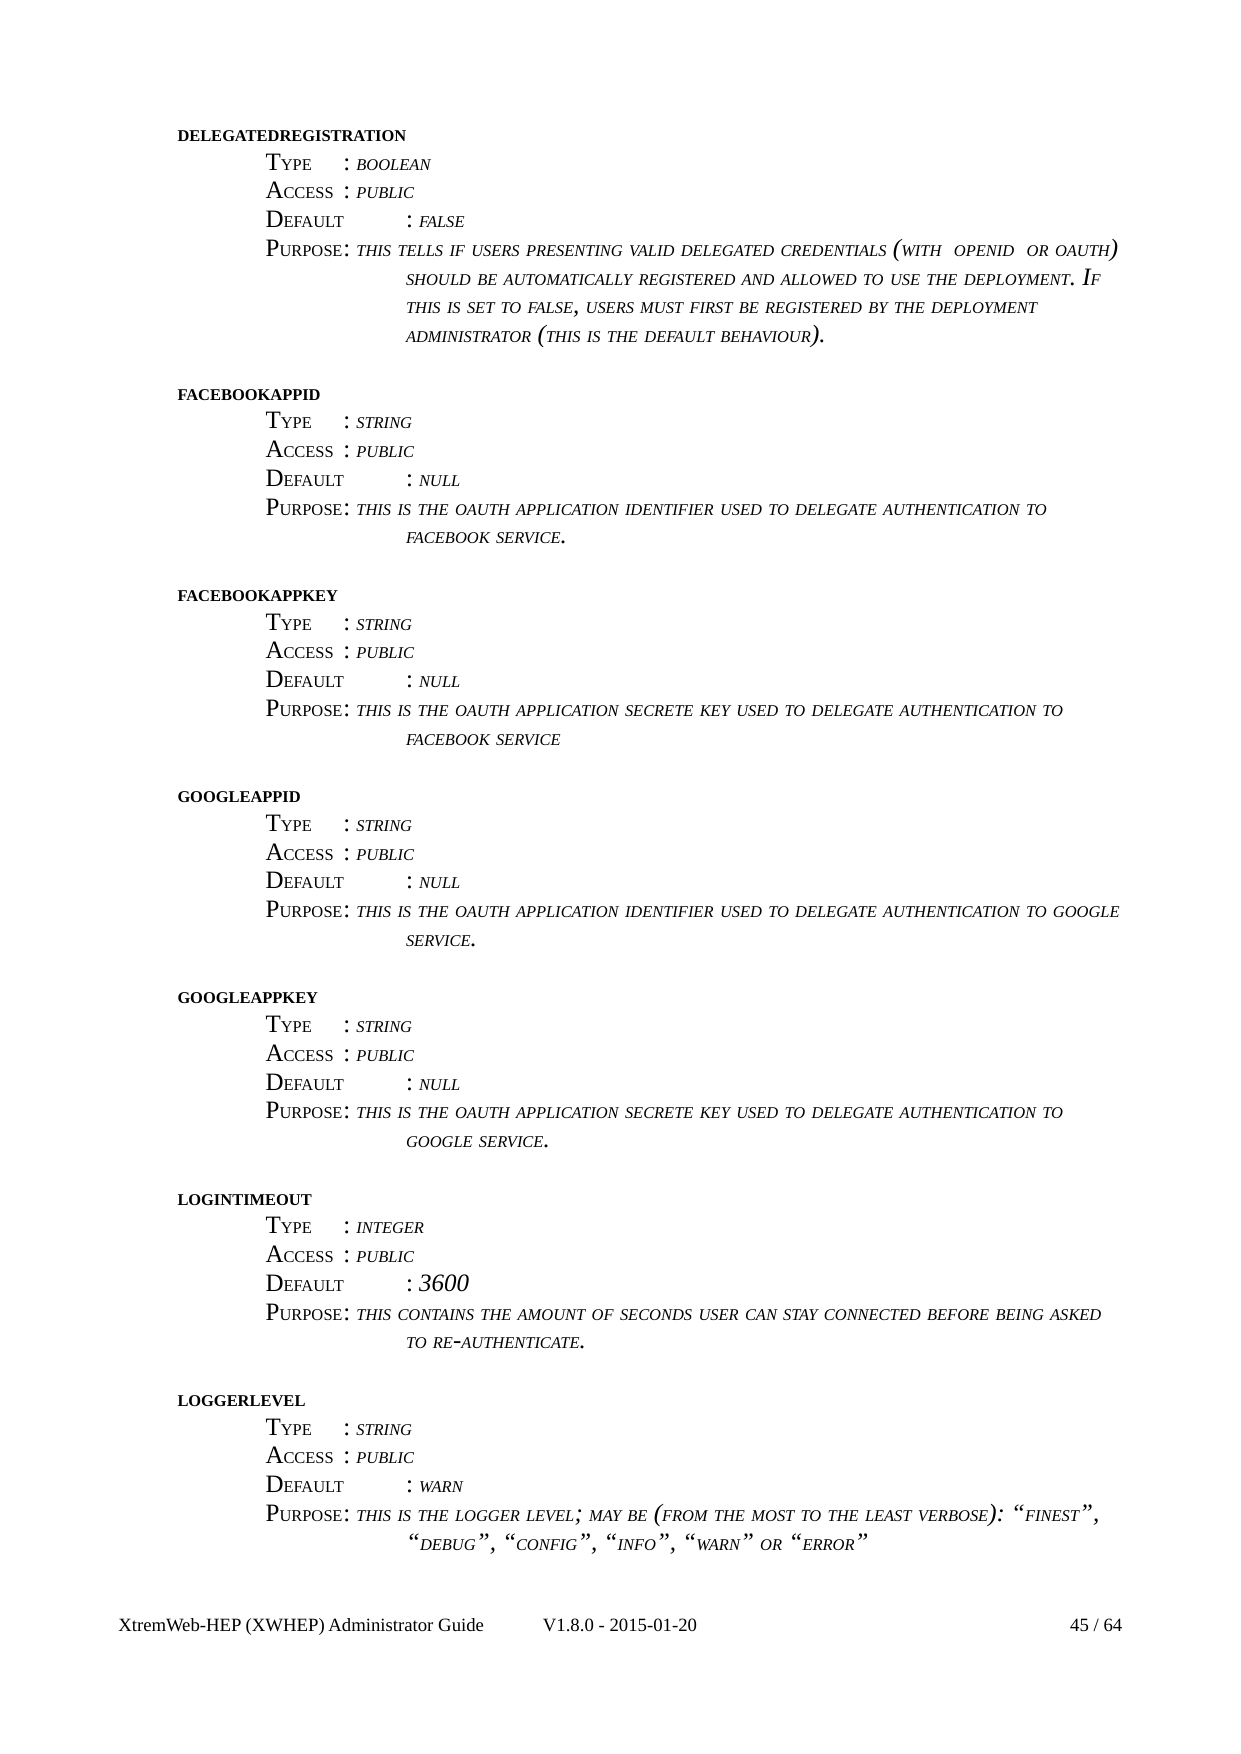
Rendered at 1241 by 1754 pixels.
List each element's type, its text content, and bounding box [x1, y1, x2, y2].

text Purpose : this is the oauth application secrete key used to delegate authentication to facebook service [265, 693, 1122, 751]
text googleappkey [177, 981, 1122, 1009]
text Default : null [265, 866, 1122, 894]
text Default : null [265, 664, 1122, 693]
text Default : null [265, 463, 1122, 492]
text Access : public [265, 636, 1122, 664]
text Type : string [265, 1412, 1122, 1441]
text Default : false [265, 204, 1122, 233]
text Type : string [265, 607, 1122, 636]
text Type : integer [265, 1211, 1122, 1239]
text Access : public [265, 837, 1122, 866]
text Purpose : this is the oauth application secrete key used to delegate authentication to google service. [265, 1096, 1122, 1153]
text Purpose : this tells if users presenting valid delegated credentials (with openid or oauth) should be automatically registered and allowed to use the deployment. If this is set to false, users must first be registered by the deployment administrator (this is the default behaviour). [265, 233, 1122, 348]
text Default : null [265, 1067, 1122, 1096]
text facebookappkey [177, 578, 1122, 607]
text Type : string [265, 406, 1122, 434]
text googleappid [177, 779, 1122, 808]
text delegatedregistration [177, 118, 1122, 147]
text Access : public [265, 1239, 1122, 1268]
text Access : public [265, 434, 1122, 463]
text Type : boolean [265, 147, 1122, 176]
text Type : string [265, 808, 1122, 837]
text facebookappid [177, 377, 1122, 406]
text Purpose : this is the oauth application identifier used to delegate authentication to google service. [265, 894, 1122, 952]
text Access : public [265, 176, 1122, 204]
text Type : string [265, 1009, 1122, 1038]
text Purpose : this is the logger level; may be (from the most to the least verbose): “finest”, “debug”, “config”, “info”, “warn” or “error” [265, 1498, 1122, 1556]
text Default : 3600 [265, 1268, 1122, 1297]
text Access : public [265, 1441, 1122, 1469]
text Default : warn [265, 1469, 1122, 1498]
text logintimeout [177, 1182, 1122, 1211]
text Purpose : this is the oauth application identifier used to delegate authentication to facebook service. [265, 492, 1122, 549]
text Access : public [265, 1038, 1122, 1067]
text Purpose : this contains the amount of seconds user can stay connected before being asked to re-authenticate. [265, 1297, 1122, 1354]
text loggerlevel [177, 1383, 1122, 1412]
